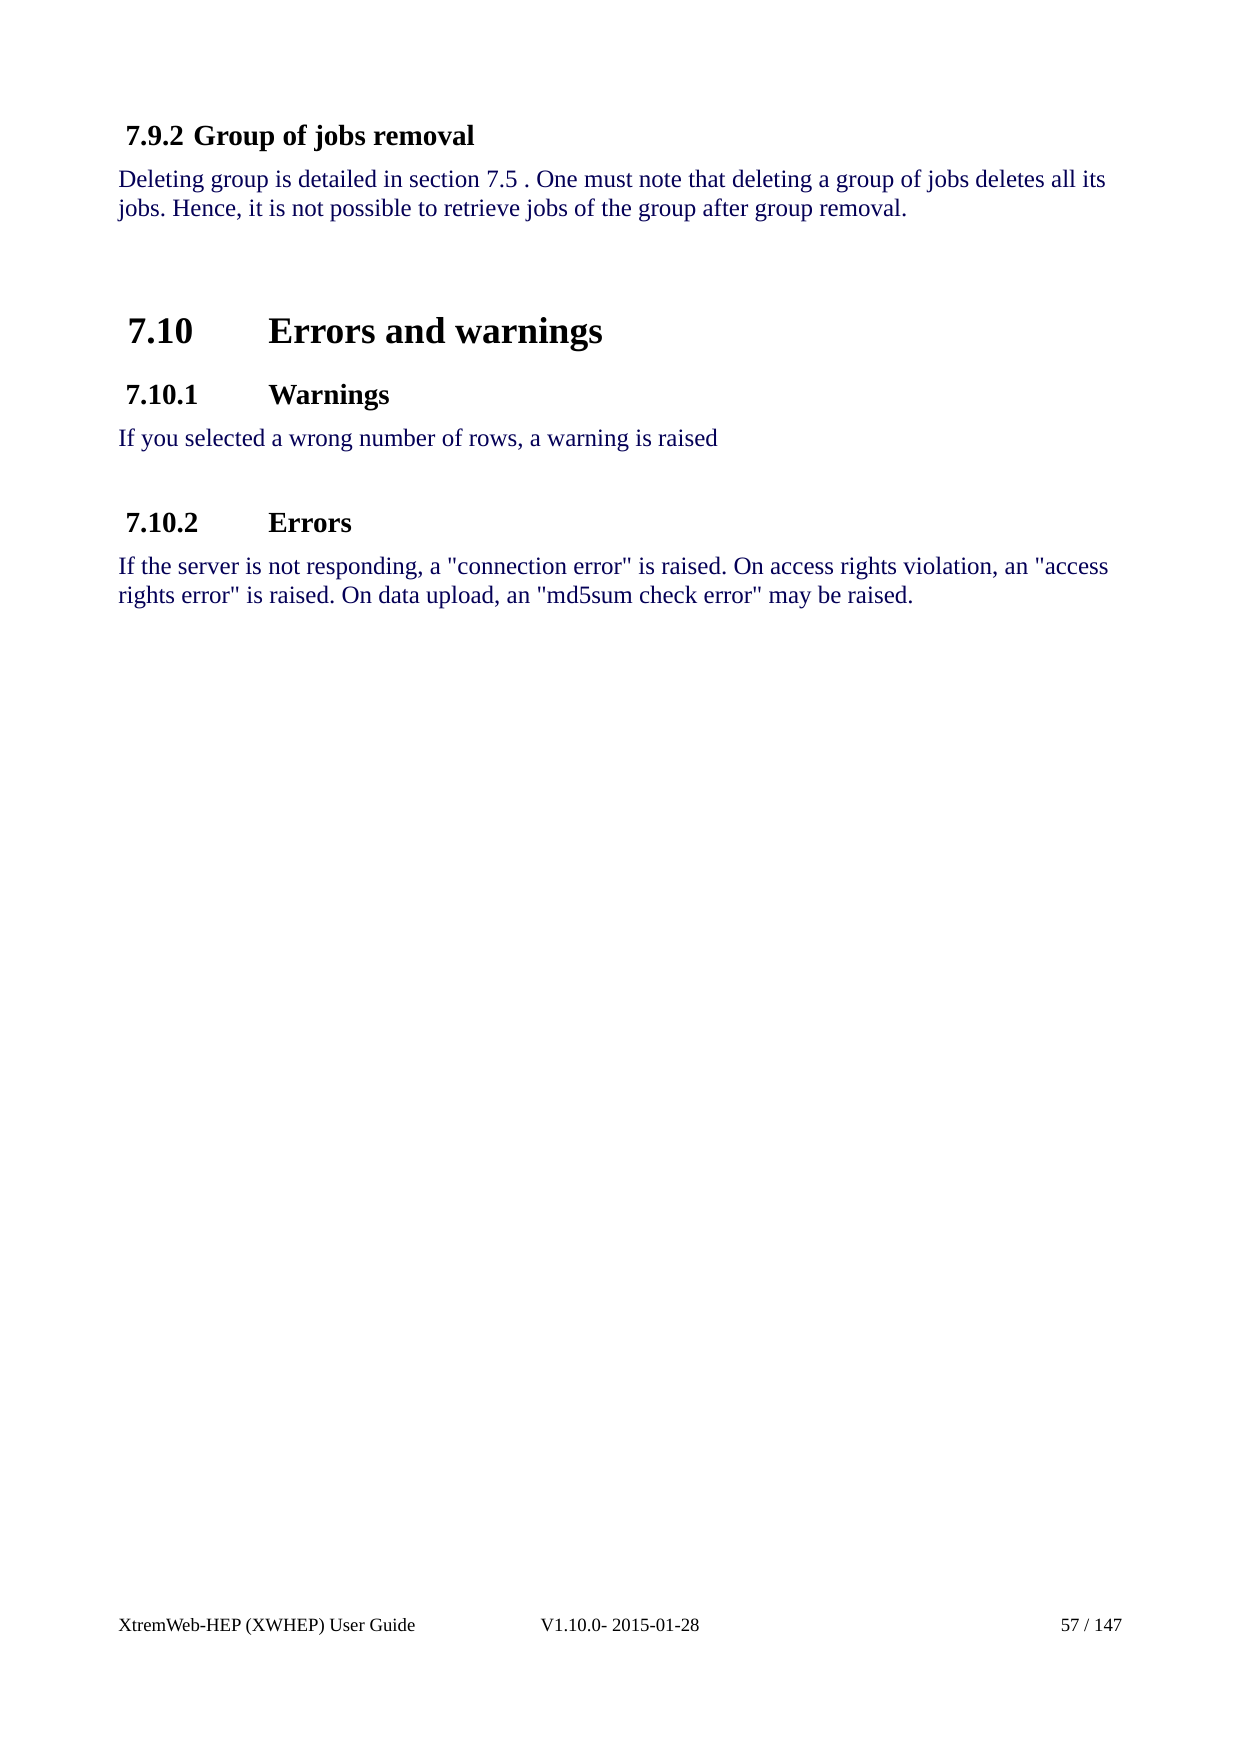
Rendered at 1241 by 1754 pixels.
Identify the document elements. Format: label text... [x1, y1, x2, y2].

subtitle Errors and warnings [118, 309, 1122, 352]
text Deleting group is detailed in section7.5. One must note that deleting a group of jobs deletes all its jobs. Hence, it is not possible to retrieve jobs of the group after group removal. [118, 164, 1122, 222]
subtitle Group of jobs removal [118, 118, 1122, 152]
text If the server is not responding, a "connection error" is raised. On access rights violation, an "access rights error" is raised. On data upload, an "md5sum check error" may be raised. [118, 551, 1122, 609]
subtitle Warnings [118, 377, 1122, 410]
subtitle Errors [118, 505, 1122, 539]
text If you selected a wrong number of rows, a warning is raised [118, 423, 1122, 452]
